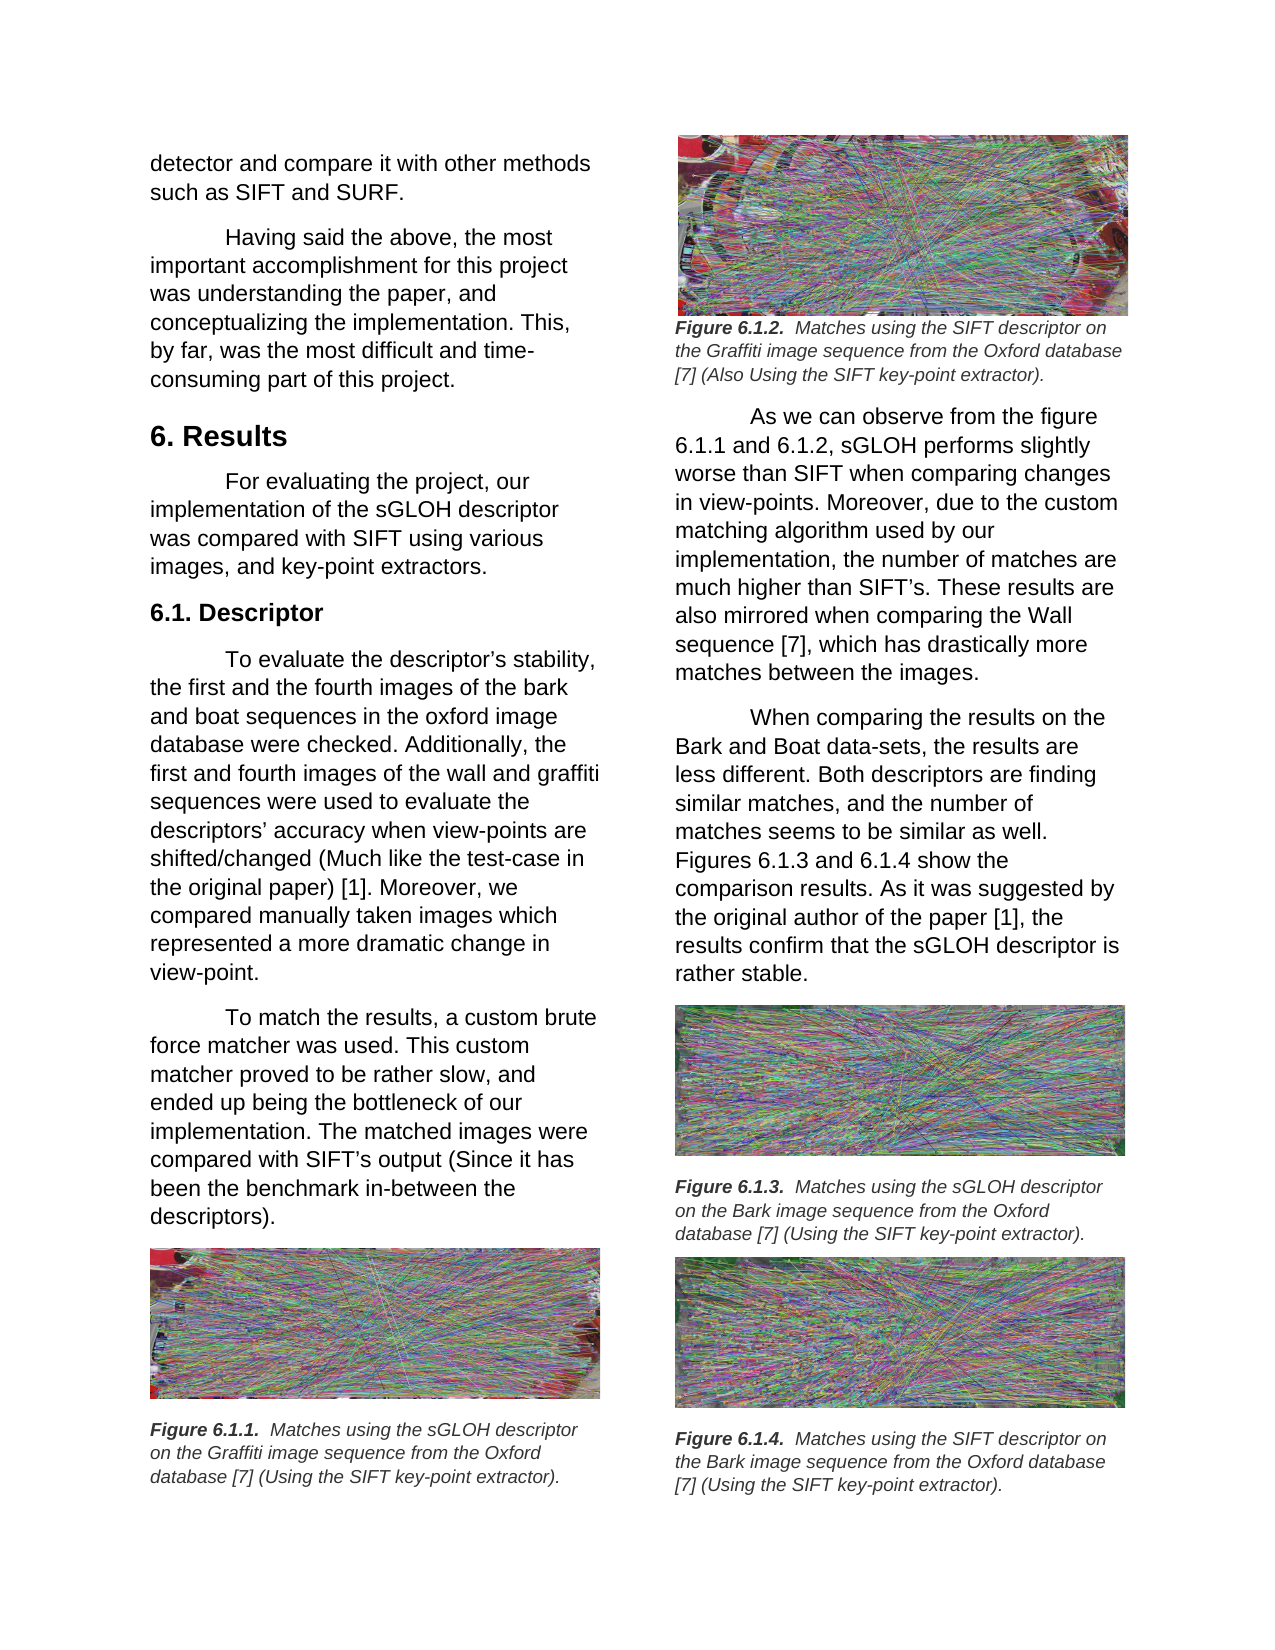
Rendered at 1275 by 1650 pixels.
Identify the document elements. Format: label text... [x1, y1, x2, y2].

text As we can observe from the figure 6.1.1 and 6.1.2, sGLOH performs slightly worse than SIFT when comparing changes in view-points. Moreover, due to the custom matching algorithm used by our implementation, the number of matches are much higher than SIFT’s. These results are also mirrored when comparing the Wall sequence [7], which has drastically more matches between the images. [675, 403, 1125, 686]
text Having said the above, the most important accomplishment for this project was understanding the paper, and conceptualizing the implementation. This, by far, was the most difficult and time-consuming part of this project. [150, 223, 600, 392]
subtitle 6. Results [150, 419, 600, 453]
text For evaluating the project, our implementation of the sGLOH descriptor was compared with SIFT using various images, and key-point extractors. [150, 468, 600, 579]
text Figure 6.1.2. Matches using the SIFT descriptor on the Graffiti image sequence from the Oxford database [7] (Also Using the SIFT key-point extractor). [675, 150, 1125, 385]
text To match the results, a custom brute force matcher was used. This custom matcher proved to be rather slow, and ended up being the bottleneck of our implementation. The matched images were compared with SIFT’s output (Since it has been the benchmark in-between the descriptors). [150, 1004, 600, 1229]
picture [150, 1248, 600, 1399]
text Figure 6.1.3. Matches using the sGLOH descriptor on the Bark image sequence from the Oxford database [7] (Using the SIFT key-point extractor). [675, 1156, 1125, 1244]
picture [675, 1005, 1125, 1156]
text Figure 6.1.4. Matches using the SIFT descriptor on the Bark image sequence from the Oxford database [7] (Using the SIFT key-point extractor). [675, 1408, 1125, 1496]
text detector and compare it with other methods such as SIFT and SURF. [150, 150, 600, 205]
text To evaluate the descriptor’s stability, the first and the fourth images of the bark and boat sequences in the oxford image database were checked. Additionally, the first and fourth images of the wall and graffiti sequences were used to evaluate the descriptors’ accuracy when view-points are shifted/changed (Much like the test-case in the original paper) [1]. Moreover, we compared manually taken images which represented a more dramatic change in view-point. [150, 646, 600, 985]
text Figure 6.1.1. Matches using the sGLOH descriptor on the Graffiti image sequence from the Oxford database [7] (Using the SIFT key-point extractor). [150, 1399, 600, 1487]
picture [675, 1257, 1125, 1408]
text 6.1. Descriptor [150, 598, 600, 627]
text When comparing the results on the Bark and Boat data-sets, the results are less different. Both descriptors are finding similar matches, and the number of matches seems to be similar as well. Figures 6.1.3 and 6.1.4 show the comparison results. As it was suggested by the original author of the paper [1], the results confirm that the sGLOH descriptor is rather stable. [675, 704, 1125, 987]
picture [678, 135, 1129, 316]
